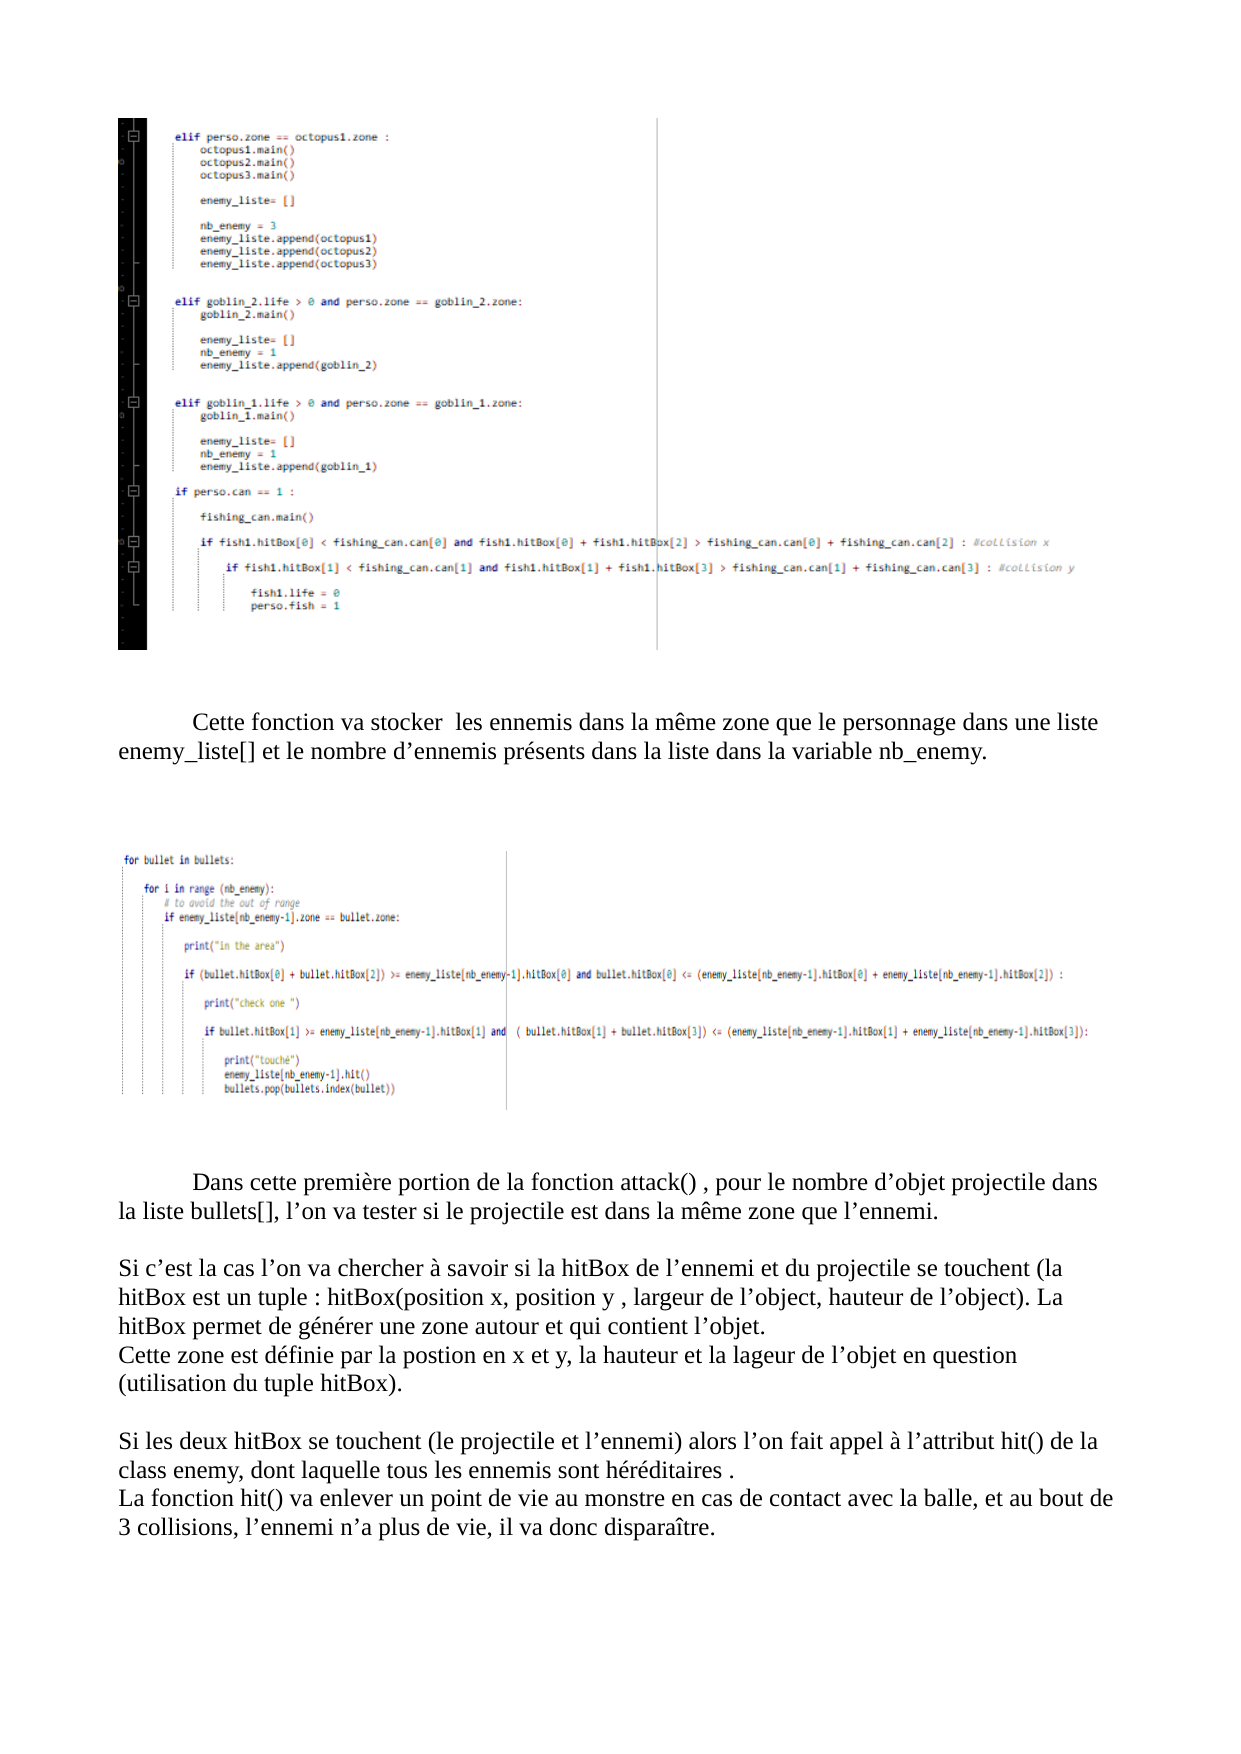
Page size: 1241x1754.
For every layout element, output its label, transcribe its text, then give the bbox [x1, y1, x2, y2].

text Cette fonction va stocker les ennemis dans la même zone que le personnage dans une liste enemy_liste[] et le nombre d’ennemis présents dans la liste dans la variable nb_enemy. [118, 707, 1122, 765]
text Dans cette première portion de la fonction attack() , pour le nombre d’objet projectile dans la liste bullets[], l’on va tester si le projectile est dans la même zone que l’ennemi. [118, 1167, 1122, 1225]
text Cette zone est définie par la postion en x et y, la hauteur et la lageur de l’objet en question (utilisation du tuple hitBox). [118, 1340, 1122, 1397]
picture [118, 118, 1123, 650]
text La fonction hit() va enlever un point de vie au monstre en cas de contact avec la balle, et au bout de 3 collisions, l’ennemi n’a plus de vie, il va donc disparaître. [118, 1483, 1122, 1541]
picture [118, 851, 1123, 1110]
text Si c’est la cas l’on va chercher à savoir si la hitBox de l’ennemi et du projectile se touchent (la hitBox est un tuple : hitBox(position x, position y , largeur de l’object, hauteur de l’object). La hitBox permet de générer une zone autour et qui contient l’objet. [118, 1253, 1122, 1340]
text Si les deux hitBox se touchent (le projectile et l’ennemi) alors l’on fait appel à l’attribut hit() de la class enemy, dont laquelle tous les ennemis sont héréditaires . [118, 1426, 1122, 1483]
